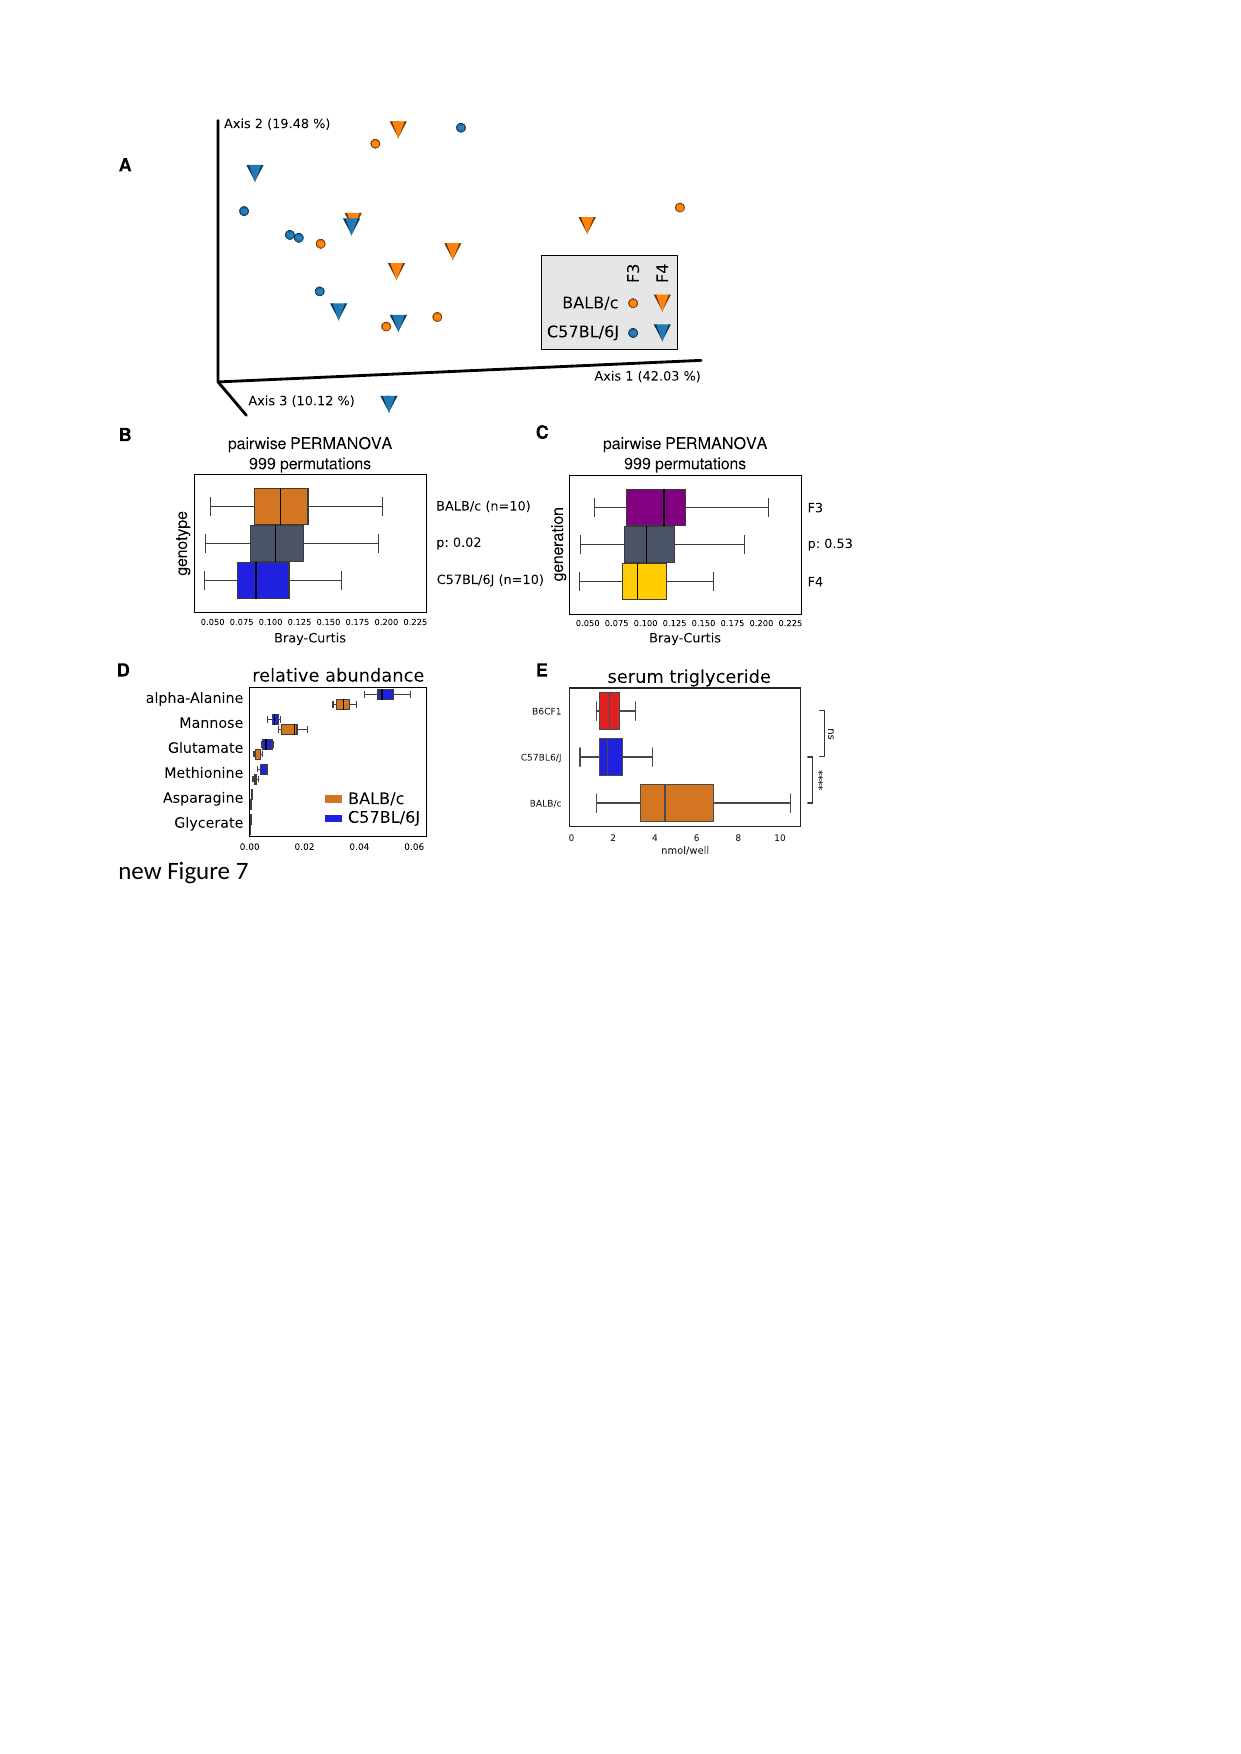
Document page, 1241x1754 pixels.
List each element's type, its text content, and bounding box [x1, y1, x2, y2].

text new Figure 7 [118, 855, 1122, 885]
